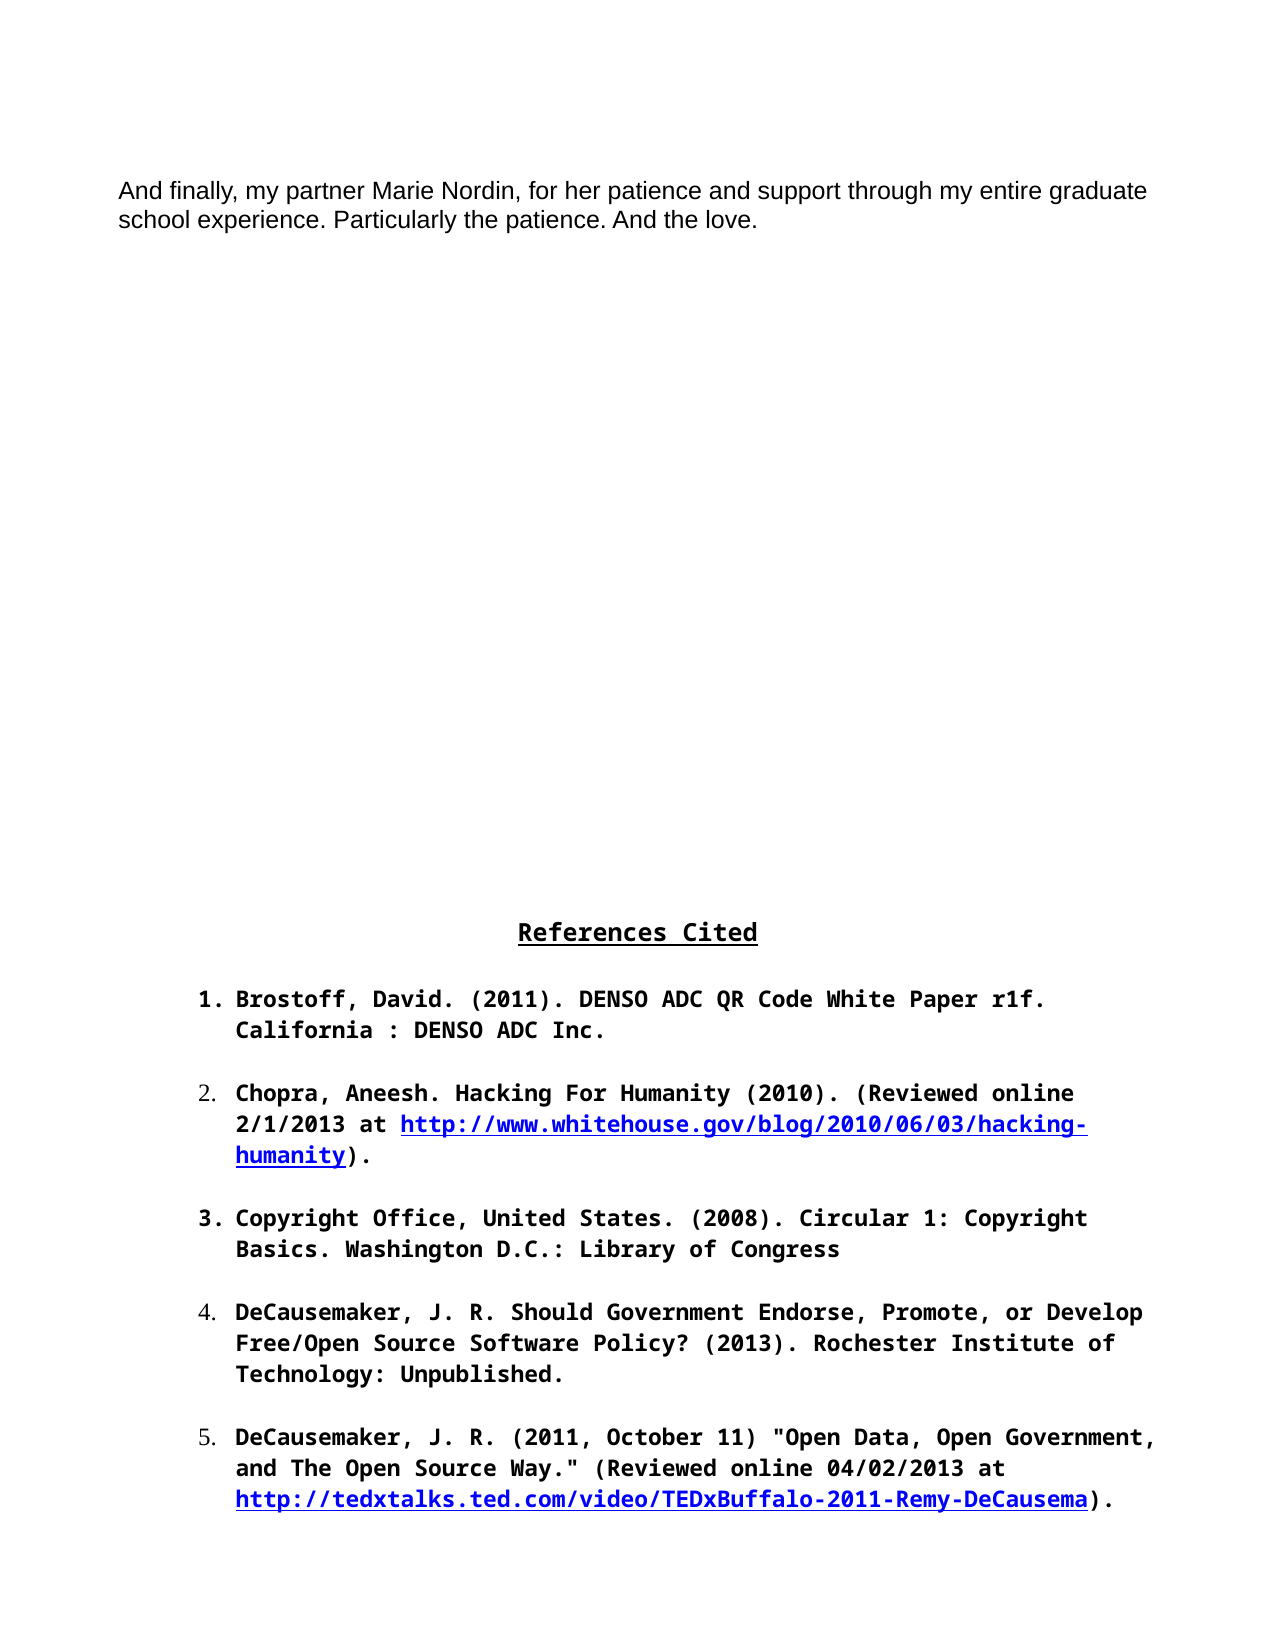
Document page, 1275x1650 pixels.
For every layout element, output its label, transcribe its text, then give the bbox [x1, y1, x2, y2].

list Chopra, Aneesh. Hacking For Humanity (2010). (Reviewed online 2/1/2013 at http://www.whitehouse.gov/blog/2010/06/03/hacking-humanity). [198, 1077, 1157, 1171]
list DeCausemaker, J. R. Should Government Endorse, Promote, or Develop Free/Open Source Software Policy? (2013). Rochester Institute of Technology: Unpublished. [198, 1296, 1157, 1389]
text References Cited [118, 915, 1157, 949]
list Brostoff, David. (2011). DENSO ADC QR Code White Paper r1f. [198, 983, 1157, 1014]
list DeCausemaker, J. R. (2011, October 11) "Open Data, Open Government, and The Open Source Way." (Reviewed online 04/02/2013 at http://tedxtalks.ted.com/video/TEDxBuffalo-2011-Remy-DeCausema). [198, 1421, 1157, 1514]
list California : DENSO ADC Inc. [198, 1014, 1157, 1046]
text And finally, my partner Marie Nordin, for her patience and support through my entire graduate school experience. Particularly the patience. And the love. [118, 176, 1157, 234]
list Copyright Office, United States. (2008). Circular 1: Copyright Basics. Washington D.C.: Library of Congress [198, 1202, 1157, 1264]
